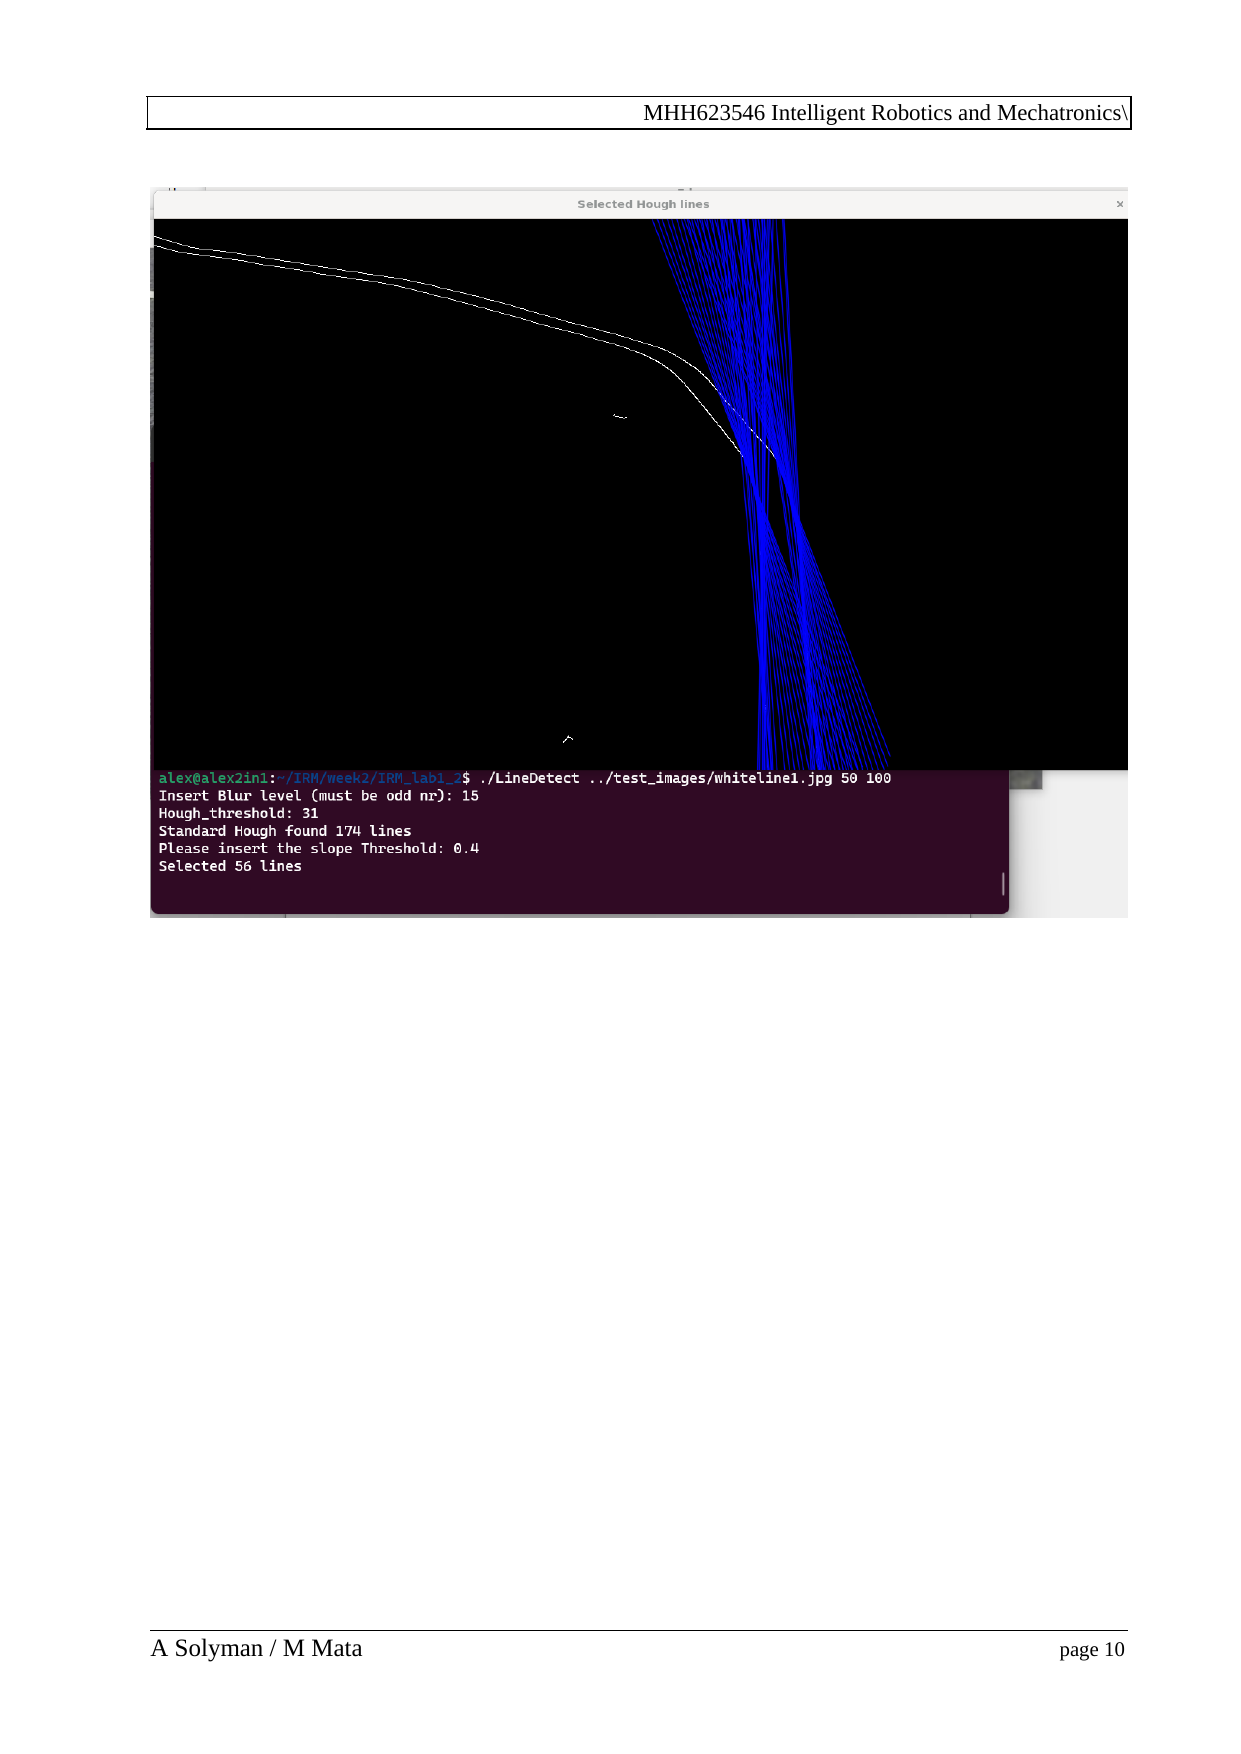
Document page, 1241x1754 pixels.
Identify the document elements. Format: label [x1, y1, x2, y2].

picture [150, 187, 1128, 918]
